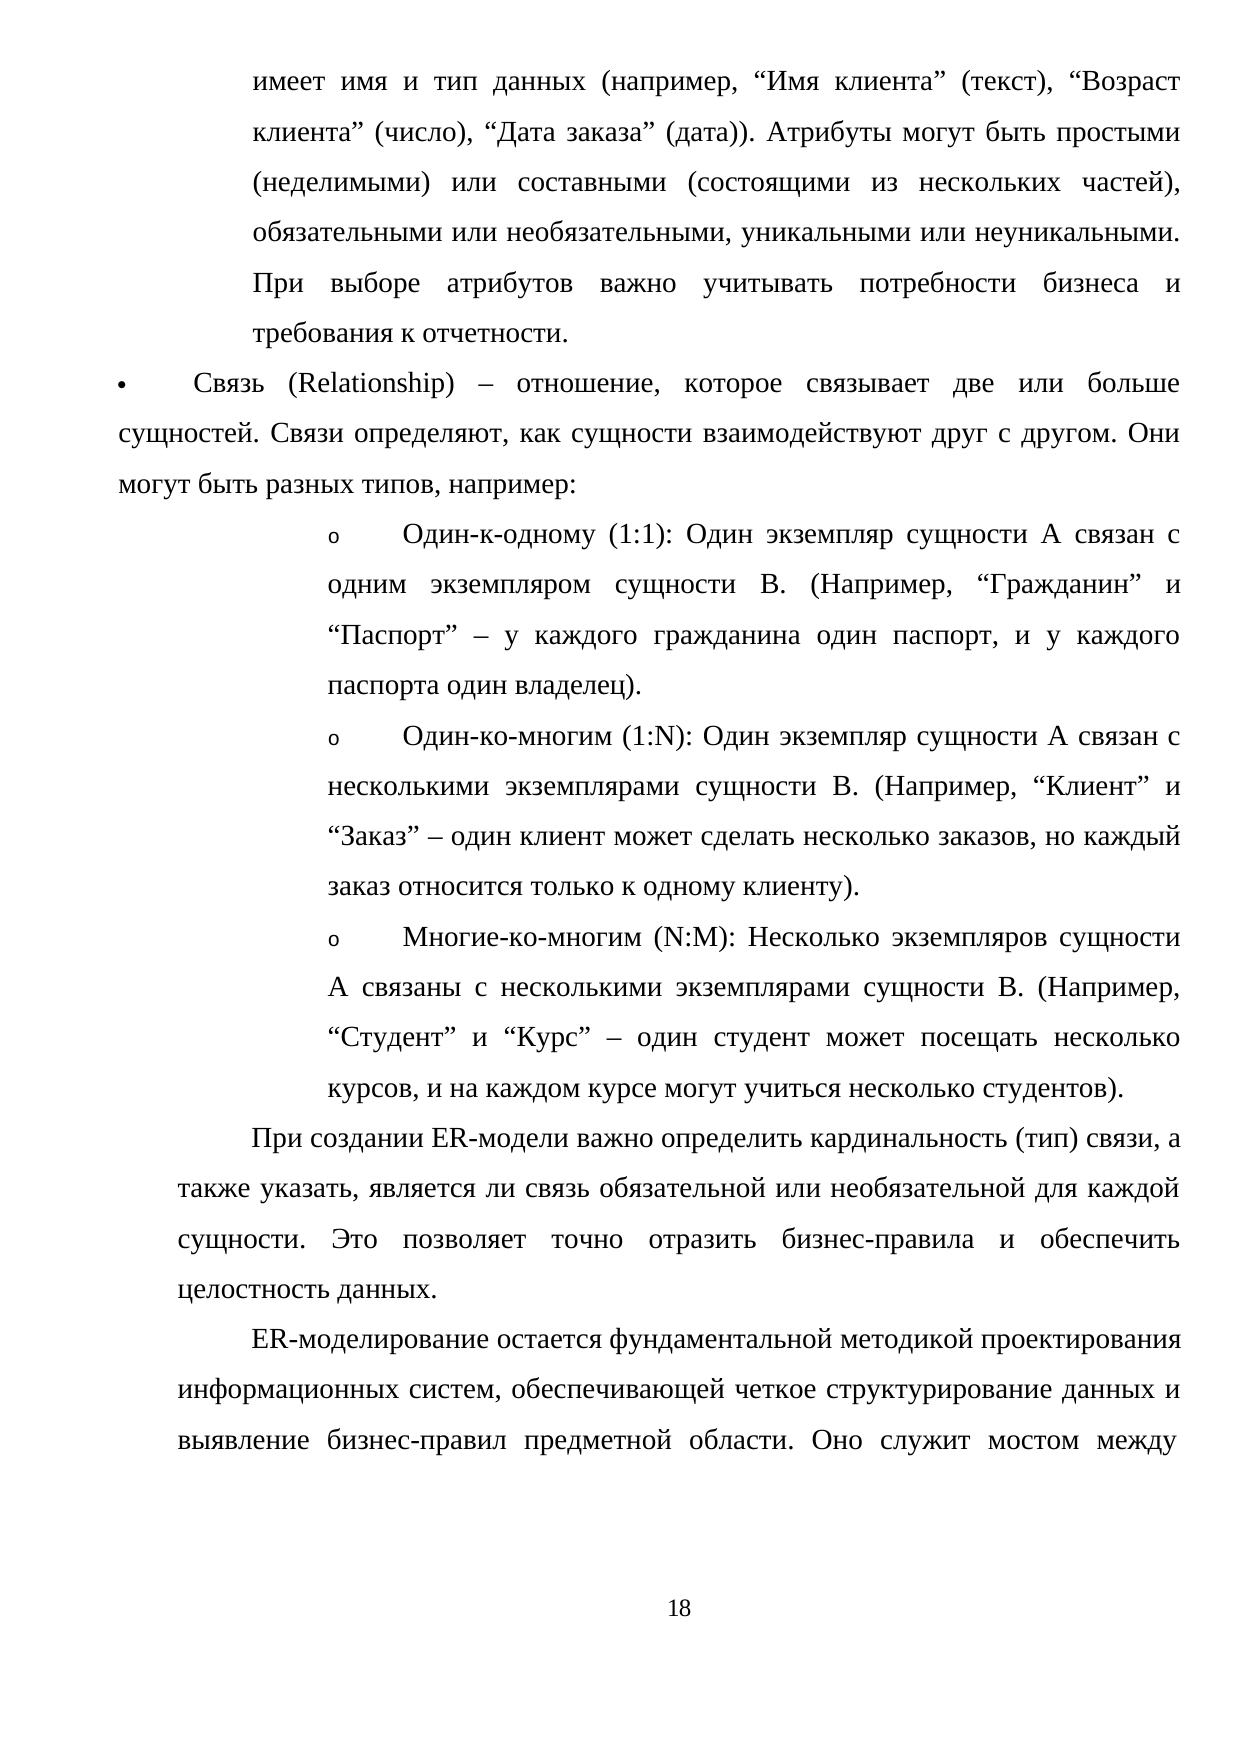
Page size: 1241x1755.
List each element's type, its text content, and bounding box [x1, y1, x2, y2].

list Один-ко-многим (1:N): Один экземпляр сущности A связан с несколькими экземплярами сущности B. (Например, “Клиент” и “Заказ” – один клиент может сделать несколько заказов, но каждый заказ относится только к одному клиенту). [327, 718, 1182, 902]
list Один-к-одному (1:1): Один экземпляр сущности A связан с одним экземпляром сущности B. (Например, “Гражданин” и “Паспорт” – у каждого гражданина один паспорт, и у каждого паспорта один владелец). [327, 516, 1181, 701]
list Многие-ко-многим (N:M): Несколько экземпляров сущности A связаны с несколькими экземплярами сущности B. (Например, “Студент” и “Курс” – один студент может посещать несколько курсов, и на каждом курсе могут учиться несколько студентов). [327, 919, 1181, 1103]
text ER-моделирование остается фундаментальной методикой проектирования информационных систем, обеспечивающей четкое структурирование данных и выявление бизнес-правил предметной области. Оно служит мостом между [177, 1321, 1181, 1456]
list Связь (Relationship) – отношение, которое связывает две или больше сущностей. Связи определяют, как сущности взаимодействуют друг с другом. Они могут быть разных типов, например: [118, 365, 1181, 499]
text При создании ER-модели важно определить кардинальность (тип) связи, а также указать, является ли связь обязательной или необязательной для каждой сущности. Это позволяет точно отразить бизнес-правила и обеспечить целостность данных. [177, 1120, 1181, 1304]
text имеет имя и тип данных (например, “Имя клиента” (текст), “Возраст клиента” (число), “Дата заказа” (дата)). Атрибуты могут быть простыми (неделимыми) или составными (состоящими из нескольких частей), обязательными или необязательными, уникальными или неуникальными. При выборе атрибутов важно учитывать потребности бизнеса и требования к отчетности. [252, 63, 1182, 348]
